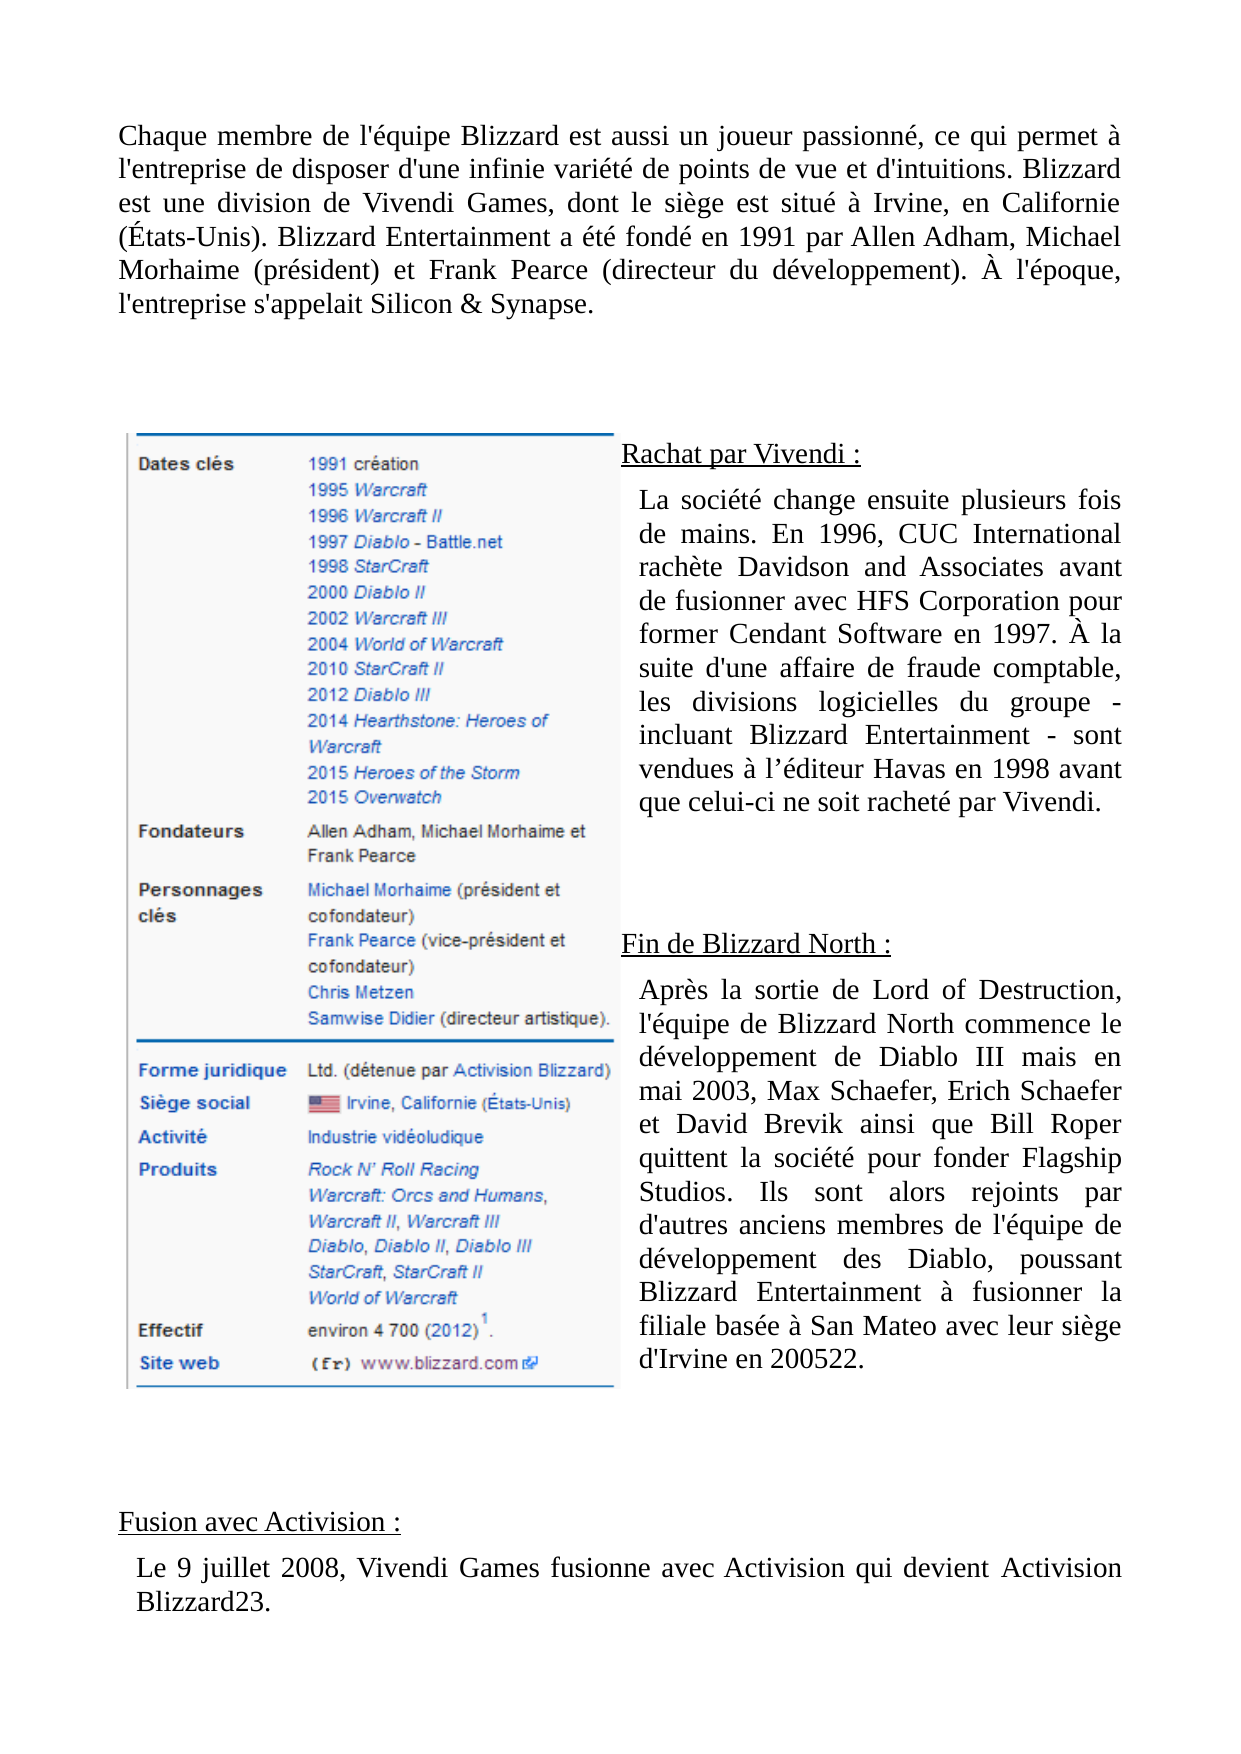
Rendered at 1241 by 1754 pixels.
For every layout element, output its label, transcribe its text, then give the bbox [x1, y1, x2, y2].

subtitle Fusion avec Activision : [118, 1504, 1122, 1538]
text Après la sortie de Lord of Destruction, l'équipe de Blizzard North commence le développement de Diablo III mais en mai 2003, Max Schaefer, Erich Schaefer et David Brevik ainsi que Bill Roper quittent la société pour fonder Flagship Studios. Ils sont alors rejoints par d'autres anciens membres de l'équipe de développement des Diablo, poussant Blizzard Entertainment à fusionner la filiale basée à San Mateo avec leur siège d'Irvine en 200522. [621, 972, 1122, 1375]
text Chaque membre de l'équipe Blizzard est aussi un joueur passionné, ce qui permet à l'entreprise de disposer d'une infinie variété de points de vue et d'intuitions. Blizzard est une division de Vivendi Games, dont le siège est situé à Irvine, en Californie (États-Unis). Blizzard Entertainment a été fondé en 1991 par Allen Adham, Michael Morhaime (président) et Frank Pearce (directeur du développement). À l'époque, l'entreprise s'appelait Silicon & Synapse. [118, 118, 1122, 319]
subtitle Rachat par Vivendi : [621, 436, 1122, 470]
text La société change ensuite plusieurs fois de mains. En 1996, CUC International rachète Davidson and Associates avant de fusionner avec HFS Corporation pour former Cendant Software en 1997. À la suite d'une affaire de fraude comptable, les divisions logicielles du groupe - incluant Blizzard Entertainment - sont vendues à l’éditeur Havas en 1998 avant que celui-ci ne soit racheté par Vivendi. [621, 482, 1122, 818]
subtitle Fin de Blizzard North : [621, 926, 1122, 960]
text Le 9 juillet 2008, Vivendi Games fusionne avec Activision qui devient Activision Blizzard23. [136, 1551, 1122, 1618]
picture [125, 433, 621, 1389]
